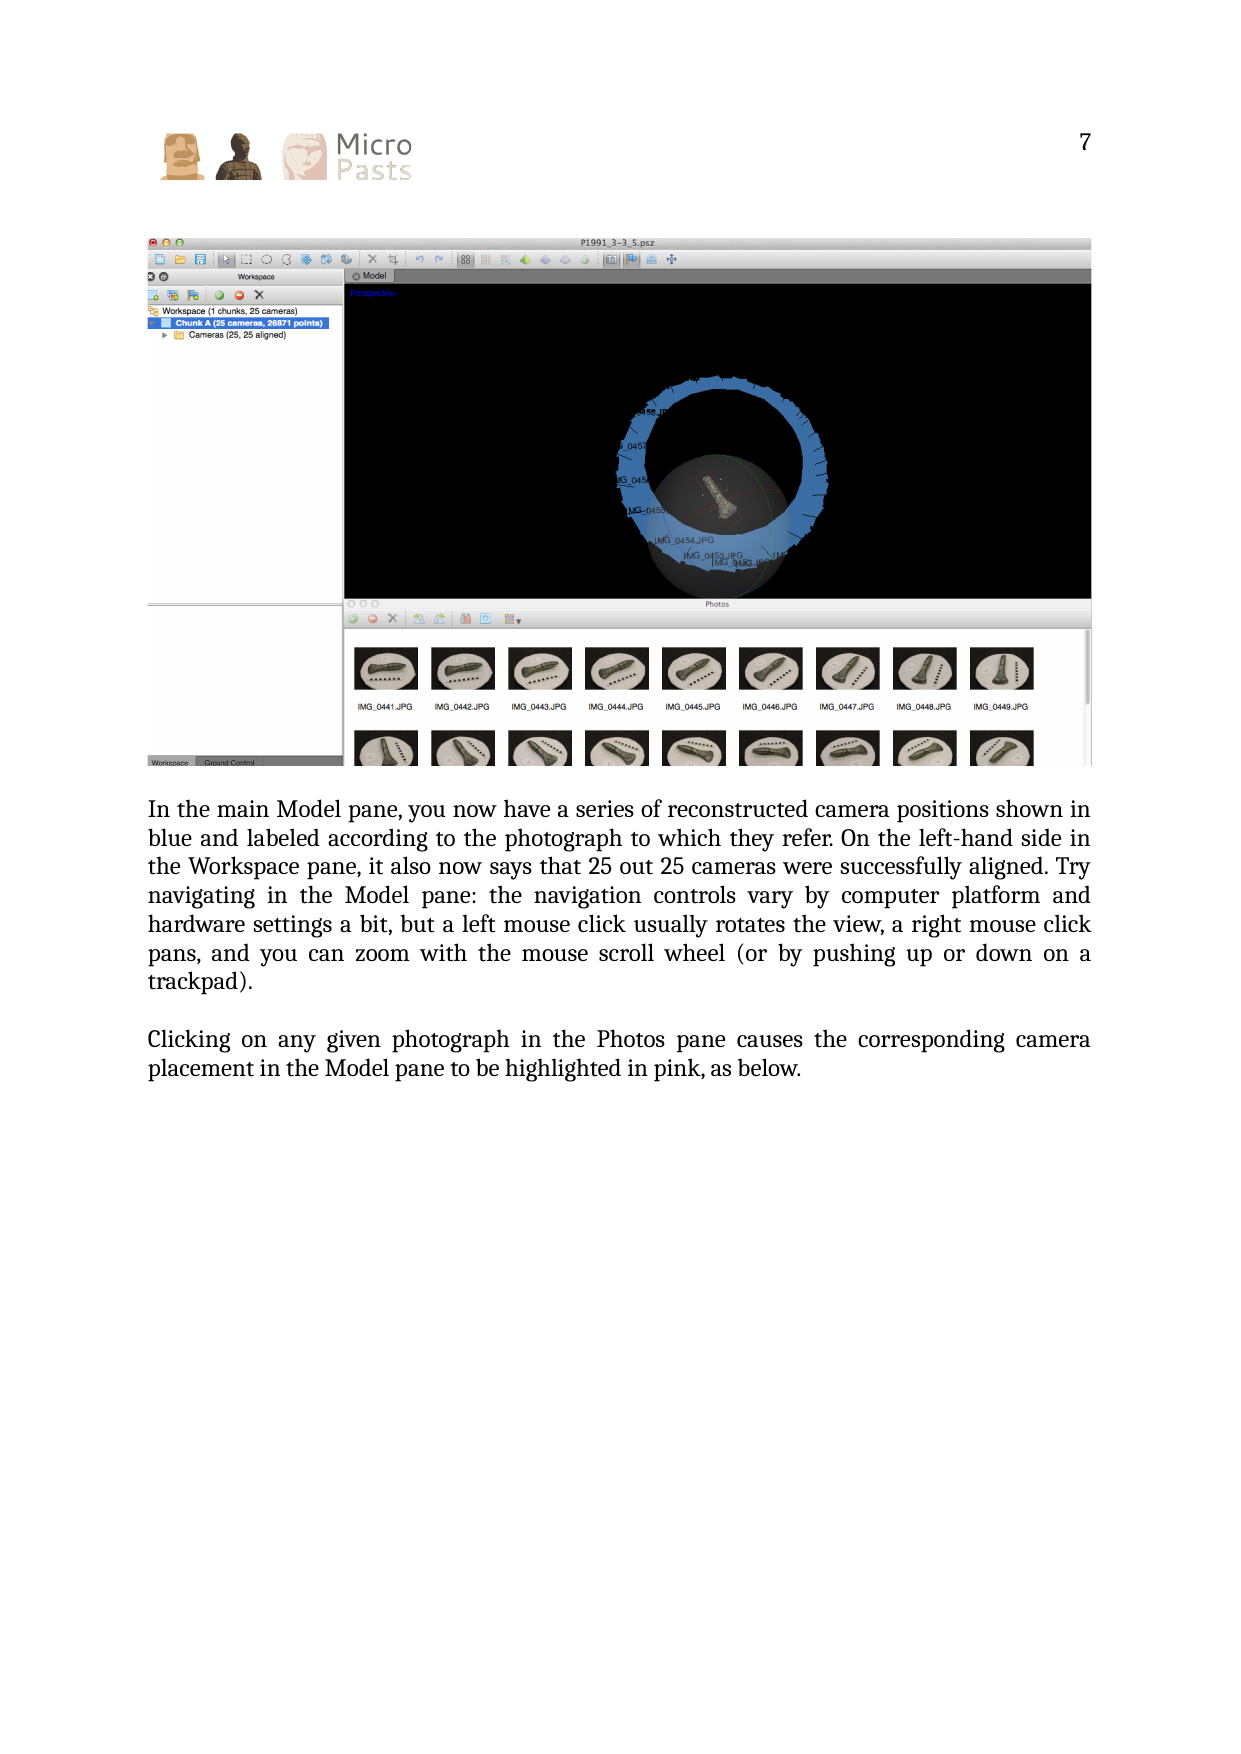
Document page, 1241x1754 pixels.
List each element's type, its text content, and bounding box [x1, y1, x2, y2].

picture [147, 238, 1092, 766]
text In the main Model pane, you now have a series of reconstructed camera positions shown in blue and labeled according to the photograph to which they refer. On the left-hand side in the Workspace pane, it also now says that 25 out 25 cameras were successfully aligned. Try navigating in the Model pane: the navigation controls vary by computer platform and hardware settings a bit, but a left mouse click usually rotates the view, a right mouse click pans, and you can zoom with the mouse scroll wheel (or by pushing up or down on a trackpad). [148, 795, 1092, 996]
text Clicking on any given photograph in the Photos pane causes the corresponding camera placement in the Model pane to be highlighted in pink, as below. [148, 1025, 1092, 1082]
picture [147, 131, 423, 182]
